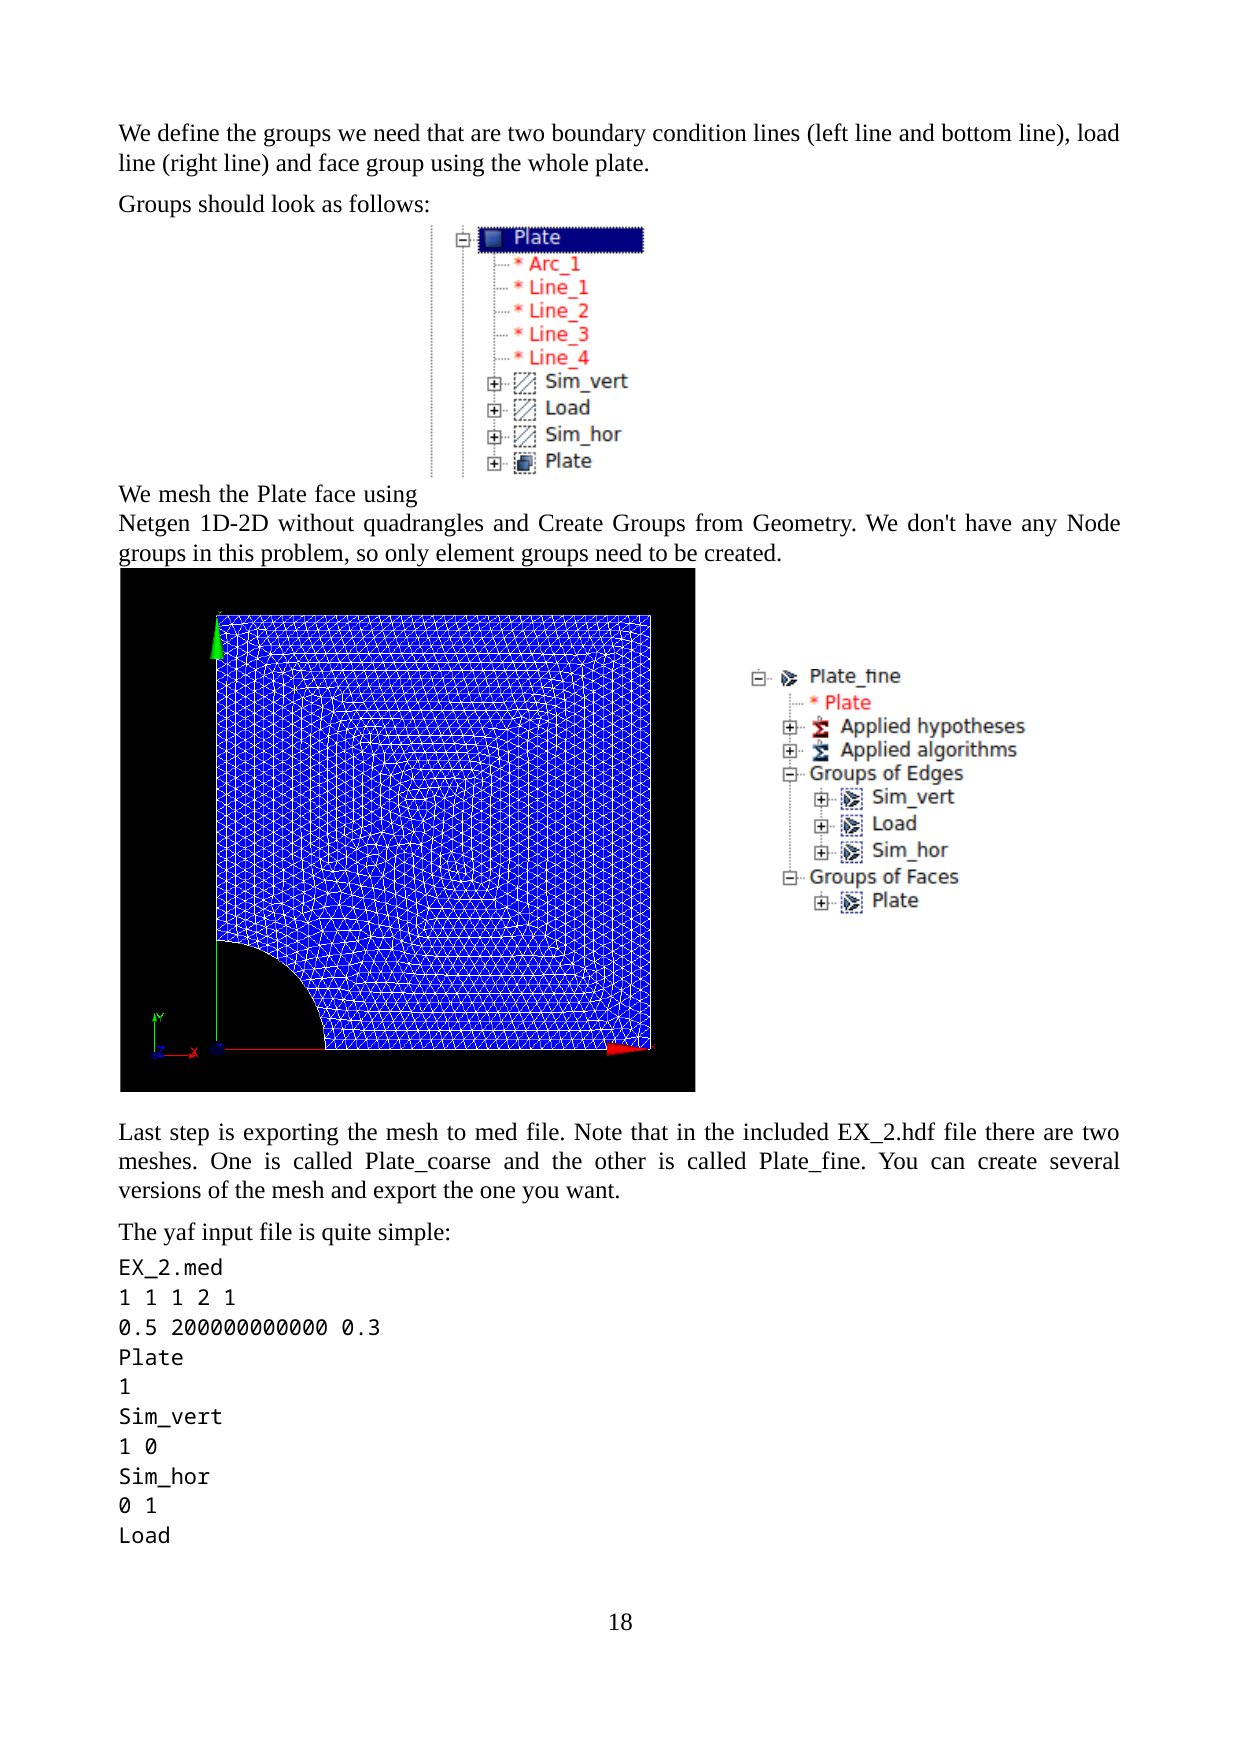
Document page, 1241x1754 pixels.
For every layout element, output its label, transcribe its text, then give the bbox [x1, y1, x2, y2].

text Load [118, 1520, 1122, 1550]
text 1 0 [118, 1431, 1122, 1461]
text Last step is exporting the mesh to med file. Note that in the included EX_2.hdf file there are two meshes. One is called Plate_coarse and the other is called Plate_fine. You can create several versions of the mesh and export the one you want. [118, 1116, 1122, 1205]
picture [120, 568, 696, 1092]
picture [417, 224, 823, 479]
text The yaf input file is quite simple: [118, 1217, 1122, 1246]
text 0 1 [118, 1490, 1122, 1520]
picture [741, 669, 1096, 920]
text Groups should look as follows: [118, 189, 1122, 218]
text 0.5 200000000000 0.3 [118, 1312, 1122, 1341]
text EX_2.med [118, 1252, 1122, 1282]
text We define the groups we need that are two boundary condition lines (left line and bottom line), load line (right line) and face group using the whole plate. [118, 118, 1122, 177]
text Plate [118, 1341, 1122, 1371]
text 1 1 1 2 1 [118, 1282, 1122, 1312]
text Sim_vert [118, 1401, 1122, 1431]
text We mesh the Plate face using Netgen 1D-2D without quadrangles and Create Groups from Geometry. We don't have any Node groups in this problem, so only element groups need to be created. [118, 478, 1122, 567]
text 1 [118, 1371, 1122, 1401]
text Sim_hor [118, 1461, 1122, 1490]
